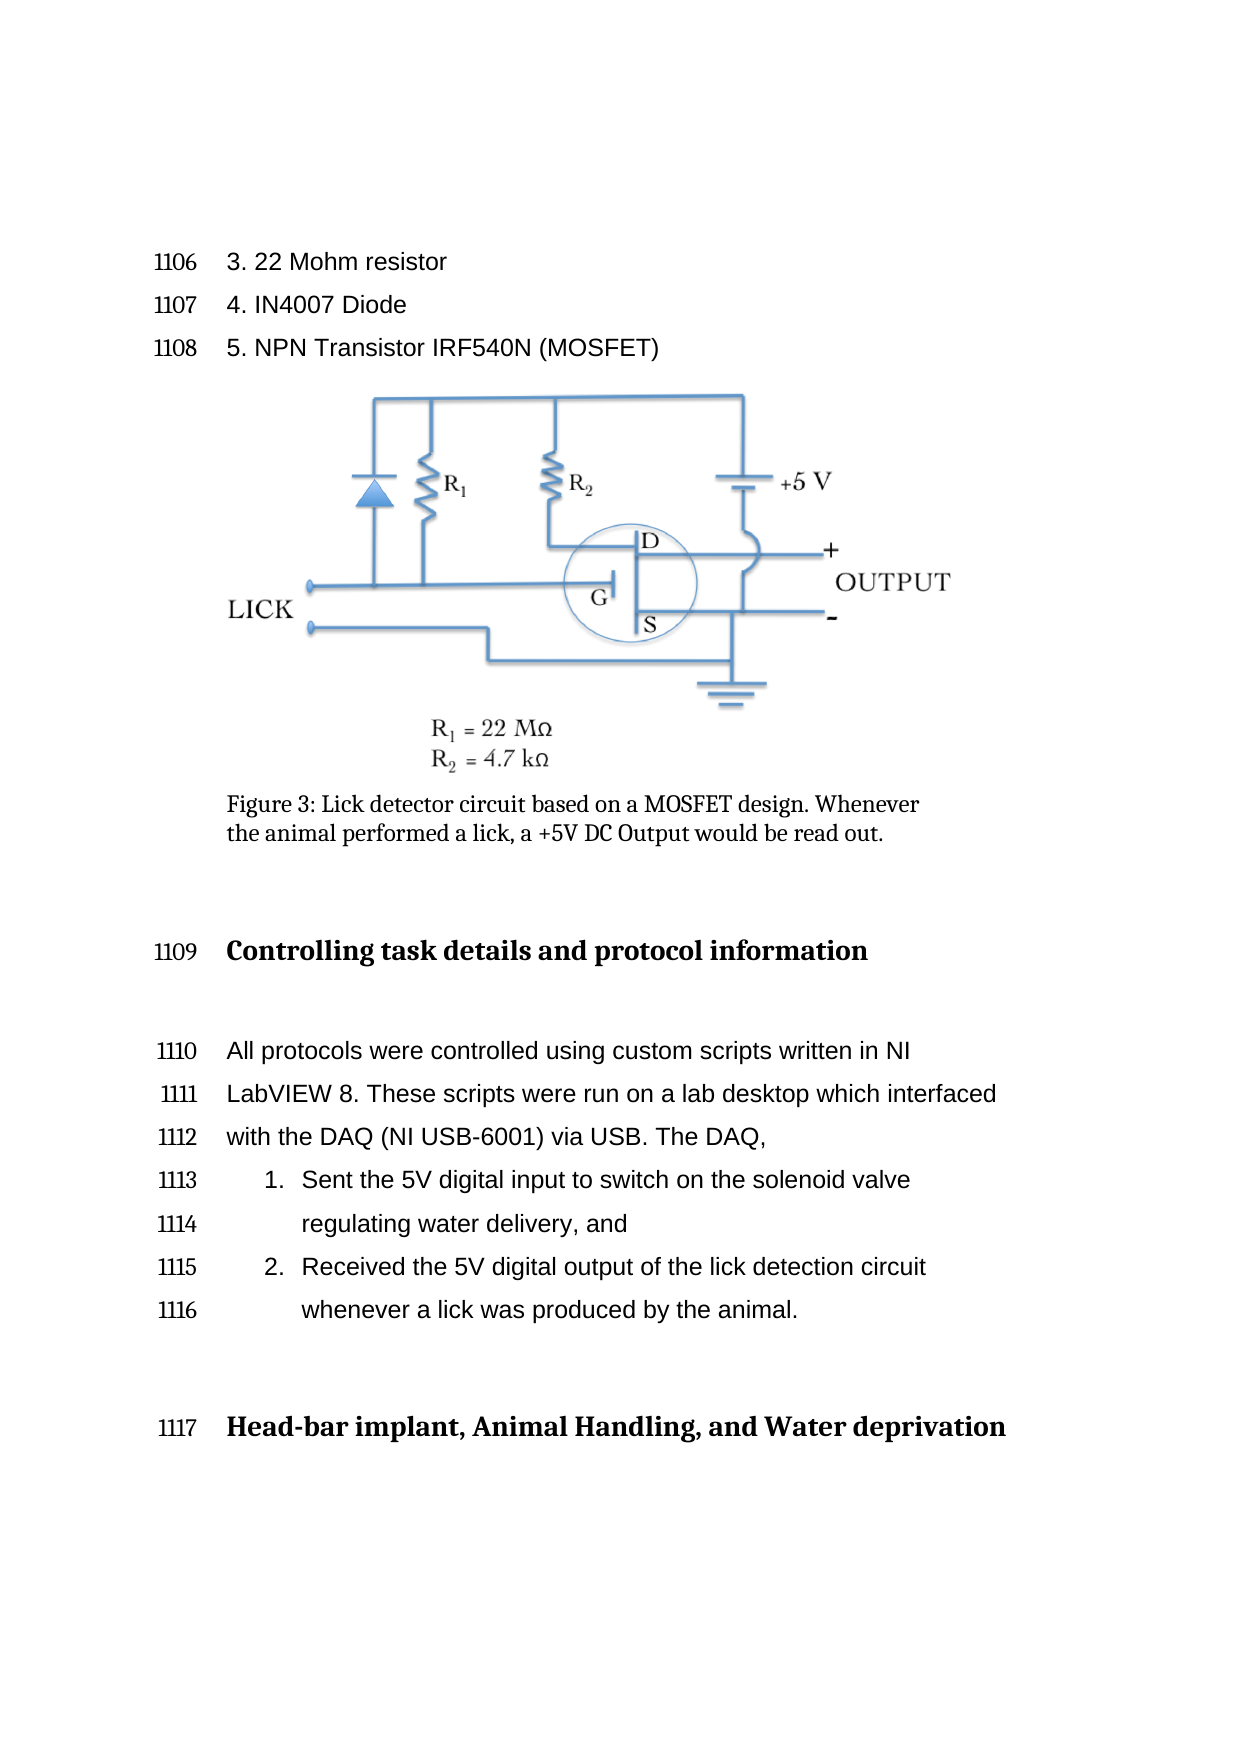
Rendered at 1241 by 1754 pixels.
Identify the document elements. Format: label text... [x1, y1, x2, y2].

subtitle Head-bar implant, Animal Handling, and Water deprivation [226, 1410, 1014, 1444]
list Sent the 5V digital input to switch on the solenoid valve regulating water delivery, and [264, 1165, 1014, 1237]
text Figure 3: Lick detector circuit based on a MOSFET design. Whenever the animal performed a lick, a +5V DC Output would be read out. [226, 778, 953, 848]
subtitle Controlling task details and protocol information [226, 934, 1014, 968]
list Received the 5V digital output of the lick detection circuit whenever a lick was produced by the animal. [264, 1252, 1014, 1323]
text 3. 22 Mohm resistor [226, 247, 1014, 276]
text All protocols were controlled using custom scripts written in NI LabVIEW 8. These scripts were run on a lab desktop which interfaced with the DAQ (NI USB-6001) via USB. The DAQ, [226, 1036, 1014, 1151]
text 5. NPN Transistor IRF540N (MOSFET) [226, 333, 1014, 362]
text 4. IN4007 Diode [226, 290, 1014, 319]
picture [226, 389, 954, 778]
